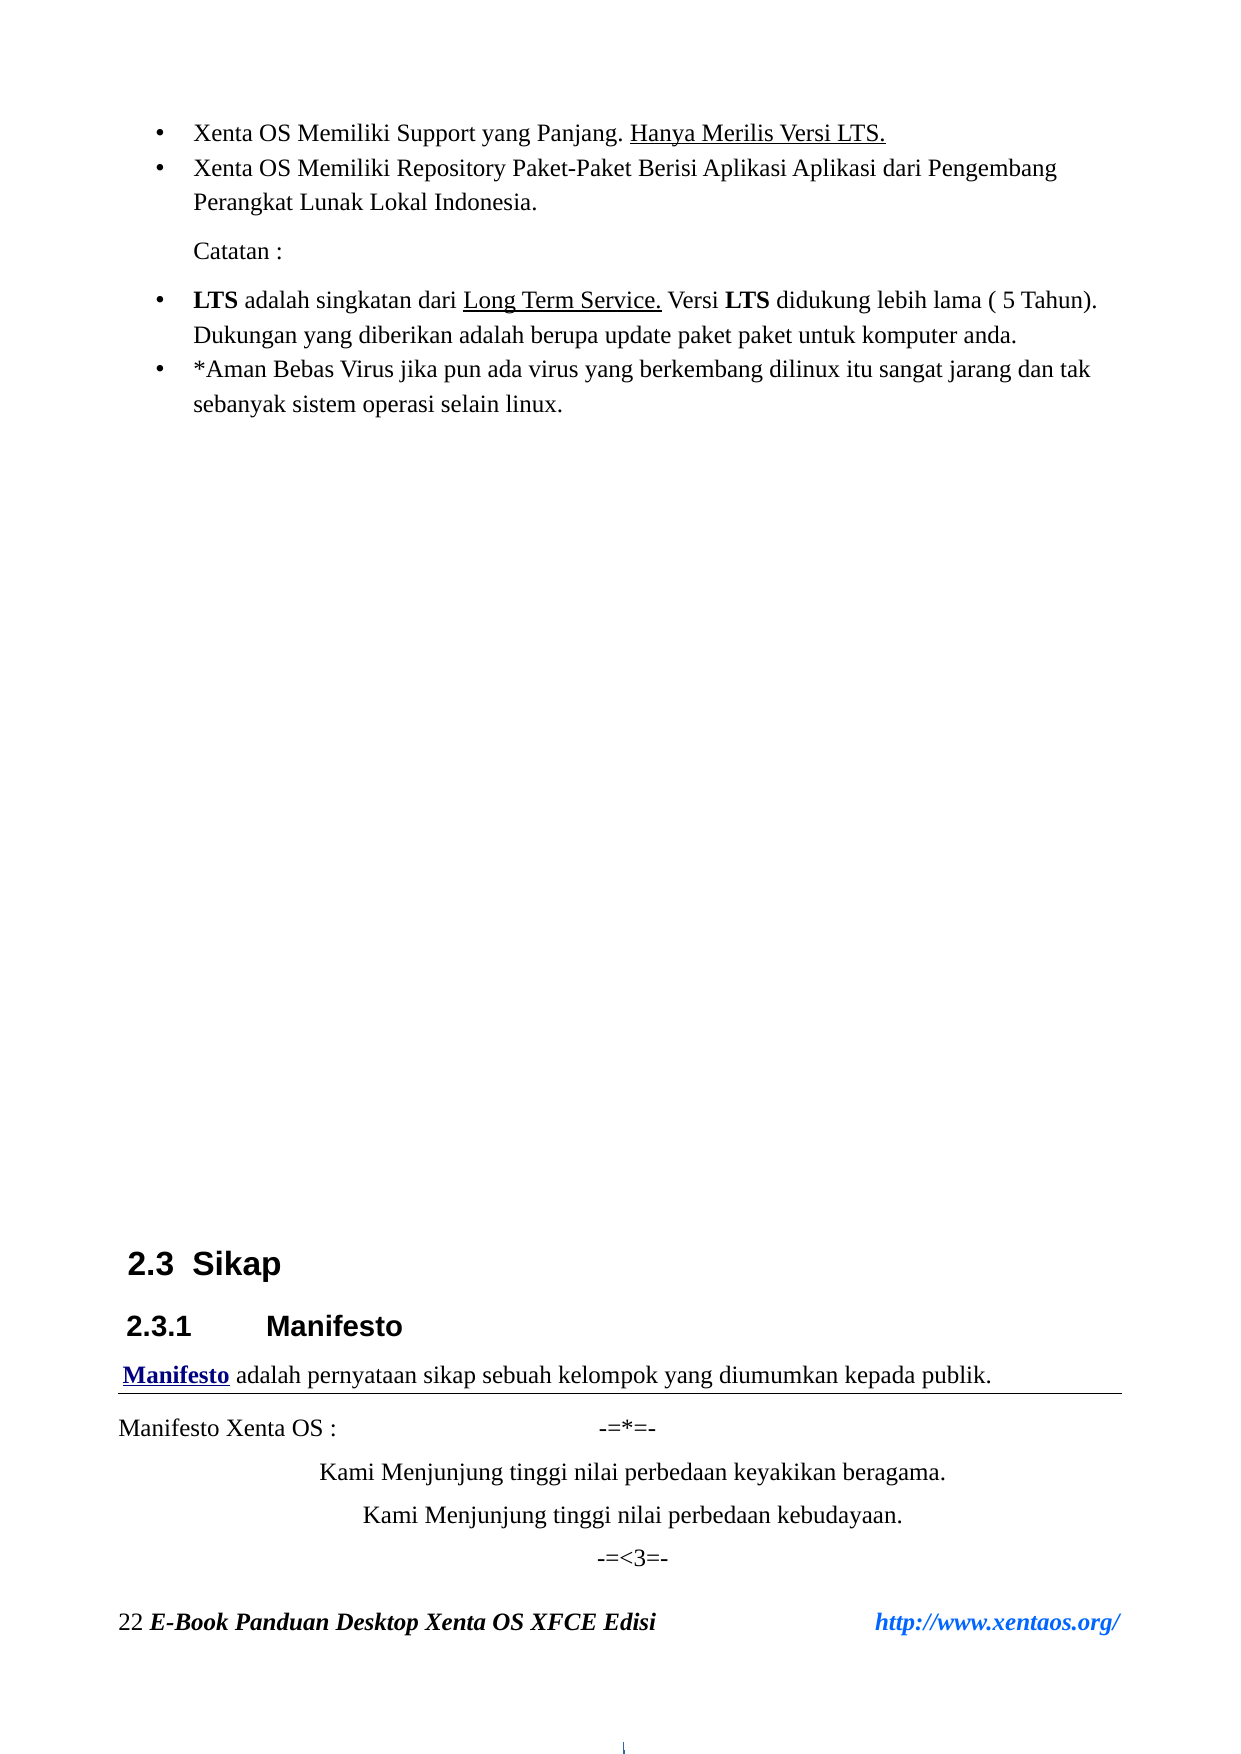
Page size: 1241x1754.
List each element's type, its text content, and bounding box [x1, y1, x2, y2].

text Kami Menjunjung tinggi nilai perbedaan kebudayaan. [118, 1500, 1122, 1529]
text Kami Menjunjung tinggi nilai perbedaan keyakikan beragama. [118, 1457, 1122, 1486]
text Manifesto adalah pernyataan sikap sebuah kelompok yang diumumkan kepada publik. [118, 1356, 1122, 1393]
list LTS adalah singkatan dari Long Term Service. Versi LTS didukung lebih lama ( 5 Tahun). Dukungan yang diberikan adalah berupa update paket paket untuk komputer anda. [156, 285, 1122, 348]
list *Aman Bebas Virus jika pun ada virus yang berkembang dilinux itu sangat jarang dan tak sebanyak sistem operasi selain linux. [156, 354, 1122, 417]
list Xenta OS Memiliki Support yang Panjang. Hanya Merilis Versi LTS. [156, 118, 1122, 147]
list Catatan : [156, 236, 1122, 265]
text Manifesto Xenta OS : -=*=- [118, 1413, 1122, 1442]
list Xenta OS Memiliki Repository Paket-Paket Berisi Aplikasi Aplikasi dari Pengembang Perangkat Lunak Lokal Indonesia. [156, 153, 1122, 216]
text -=<3=- [118, 1543, 1122, 1572]
subtitle Sikap [118, 1243, 1122, 1282]
subtitle Manifesto [118, 1309, 1122, 1343]
